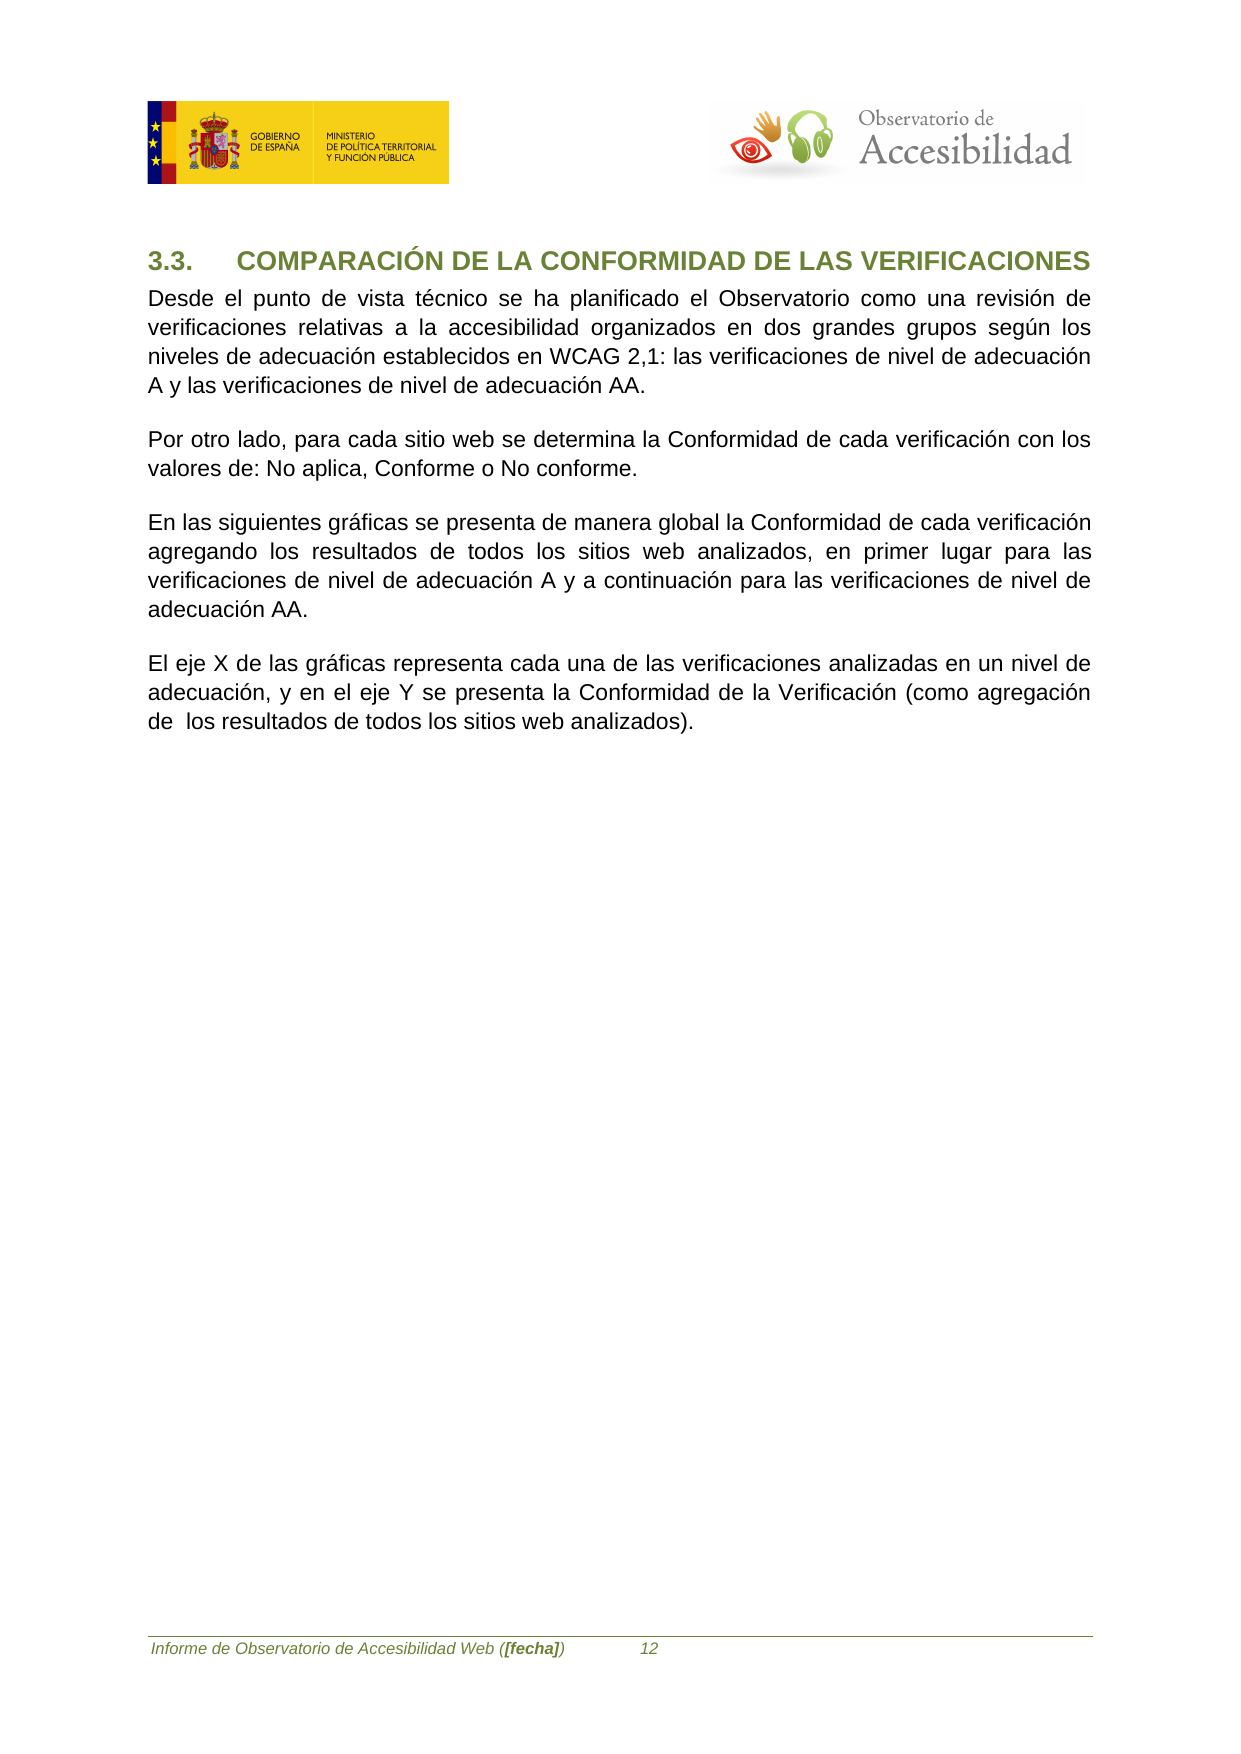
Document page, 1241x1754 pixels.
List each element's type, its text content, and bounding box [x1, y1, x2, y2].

text El eje X de las gráficas representa cada una de las verificaciones analizadas en un nivel de adecuación, y en el eje Y se presenta la Conformidad de la Verificación (como agregación de los resultados de todos los sitios web analizados). [148, 650, 1092, 734]
text Desde el punto de vista técnico se ha planificado el Observatorio como una revisión de verificaciones relativas a la accesibilidad organizados en dos grandes grupos según los niveles de adecuación establecidos en WCAG 2,1: las verificaciones de nivel de adecuación A y las verificaciones de nivel de adecuación AA. [148, 285, 1092, 398]
picture [147, 101, 450, 184]
picture [710, 101, 1086, 184]
text En las siguientes gráficas se presenta de manera global la Conformidad de cada verificación agregando los resultados de todos los sitios web analizados, en primer lugar para las verificaciones de nivel de adecuación A y a continuación para las verificaciones de nivel de adecuación AA. [148, 509, 1092, 622]
text Por otro lado, para cada sitio web se determina la Conformidad de cada verificación con los valores de: No aplica, Conforme o No conforme. [148, 426, 1092, 481]
subtitle Comparación de la Conformidad de las verificaciones [148, 245, 1092, 276]
